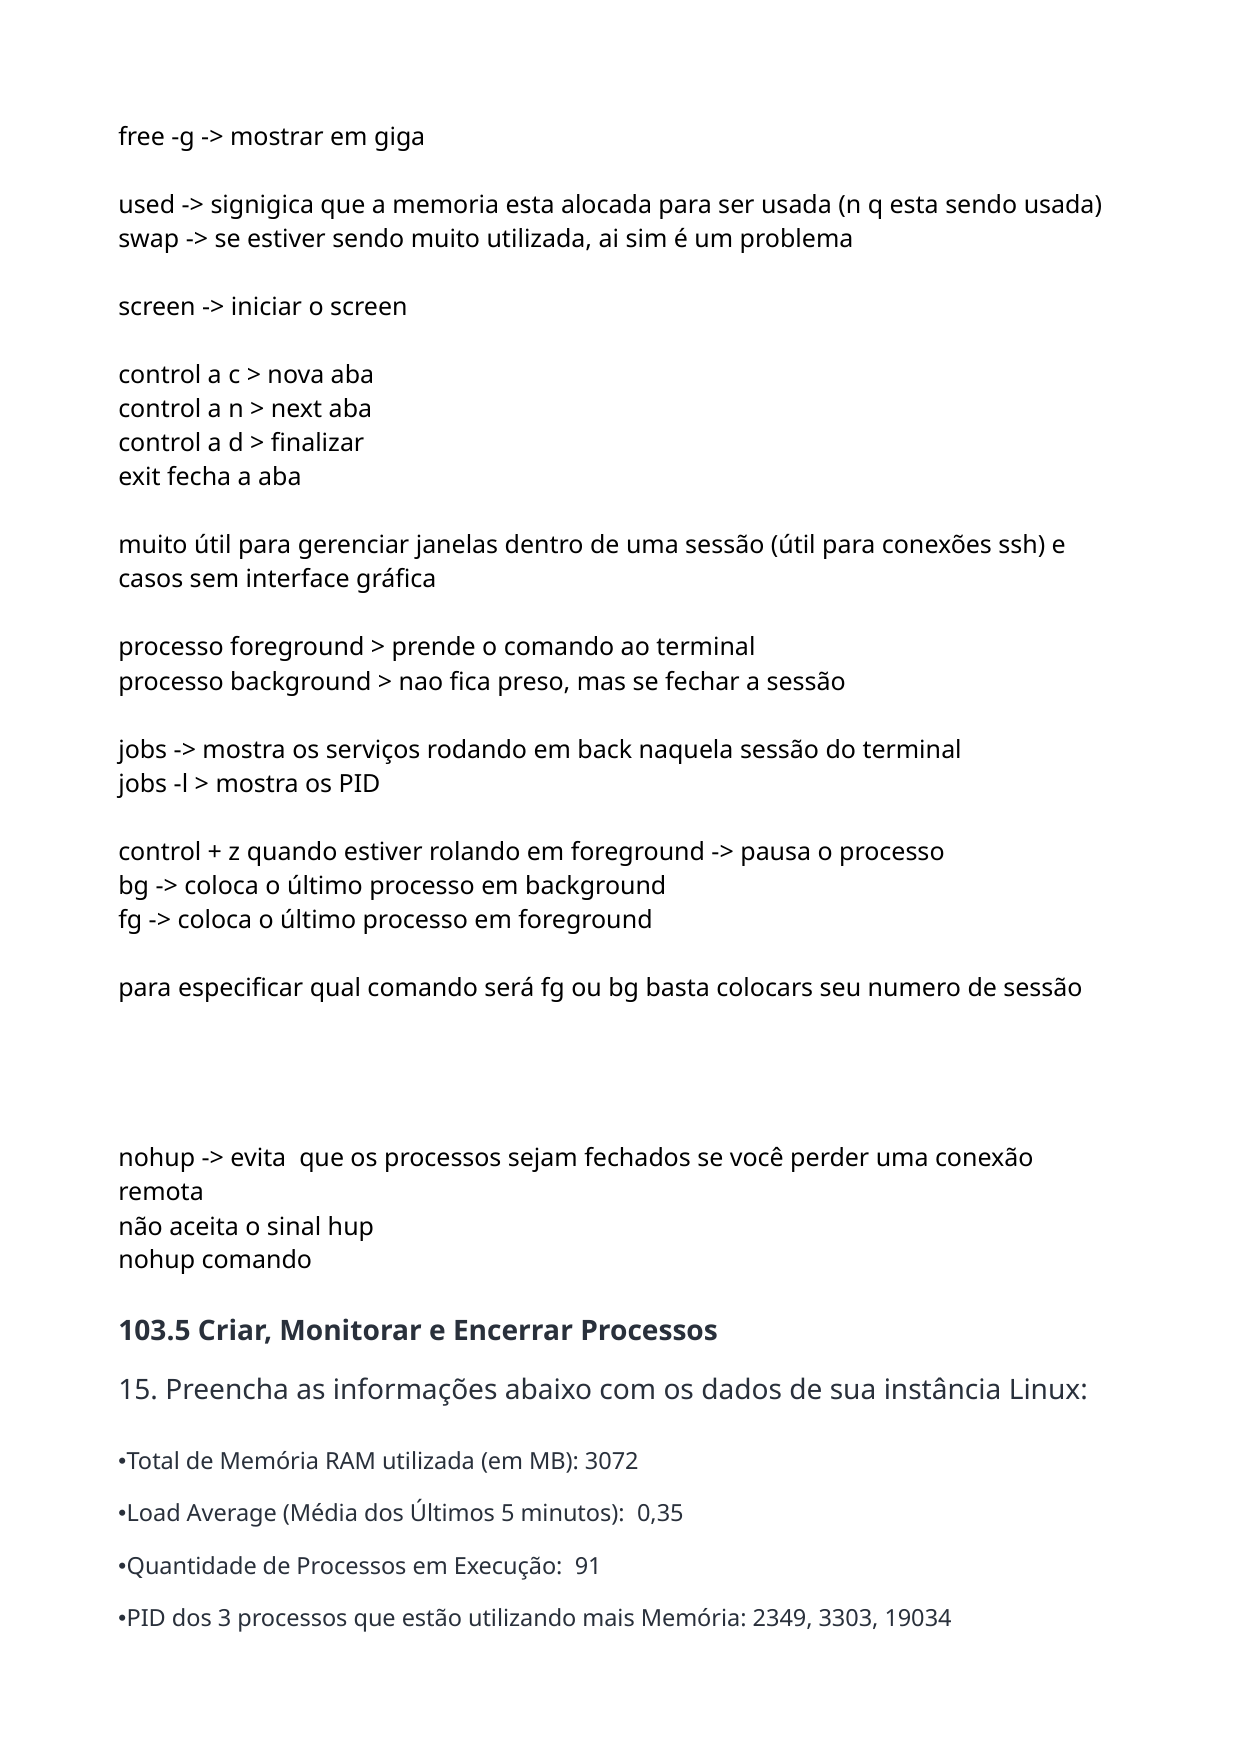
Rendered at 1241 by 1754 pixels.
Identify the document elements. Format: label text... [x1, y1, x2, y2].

text jobs -> mostra os serviços rodando em back naquela sessão do terminal [118, 731, 1122, 765]
text exit fecha a aba [118, 459, 1122, 493]
text não aceita o sinal hup [118, 1208, 1122, 1242]
text processo background > nao fica preso, mas se fechar a sessão [118, 663, 1122, 697]
text muito útil para gerenciar janelas dentro de uma sessão (útil para conexões ssh) e casos sem interface gráfica [118, 527, 1122, 595]
text swap -> se estiver sendo muito utilizada, ai sim é um problema [118, 220, 1122, 254]
text 103.5 Criar, Monitorar e Encerrar Processos [118, 1310, 1122, 1349]
list Quantidade de Processos em Execução: 91 [118, 1549, 1122, 1581]
text 15. Preencha as informações abaixo com os dados de sua instância Linux: [118, 1369, 1122, 1407]
text screen -> iniciar o screen [118, 288, 1122, 322]
text bg -> coloca o último processo em background [118, 867, 1122, 902]
text nohup -> evita que os processos sejam fechados se você perder uma conexão remota [118, 1140, 1122, 1208]
text processo foreground > prende o comando ao terminal [118, 629, 1122, 663]
text para especificar qual comando será fg ou bg basta colocars seu numero de sessão [118, 970, 1122, 1004]
text jobs -l > mostra os PID [118, 765, 1122, 799]
text control + z quando estiver rolando em foreground -> pausa o processo [118, 833, 1122, 867]
text used -> signigica que a memoria esta alocada para ser usada (n q esta sendo usada) [118, 186, 1122, 220]
list PID dos 3 processos que estão utilizando mais Memória: 2349, 3303, 19034 [118, 1601, 1122, 1633]
list Load Average (Média dos Últimos 5 minutos): 0,35 [118, 1497, 1122, 1529]
text control a d > finalizar [118, 425, 1122, 459]
list Total de Memória RAM utilizada (em MB): 3072 [118, 1444, 1122, 1476]
text free -g -> mostrar em giga [118, 118, 1122, 152]
text control a c > nova aba [118, 357, 1122, 391]
text nohup comando [118, 1242, 1122, 1276]
text fg -> coloca o último processo em foreground [118, 902, 1122, 936]
text control a n > next aba [118, 391, 1122, 425]
